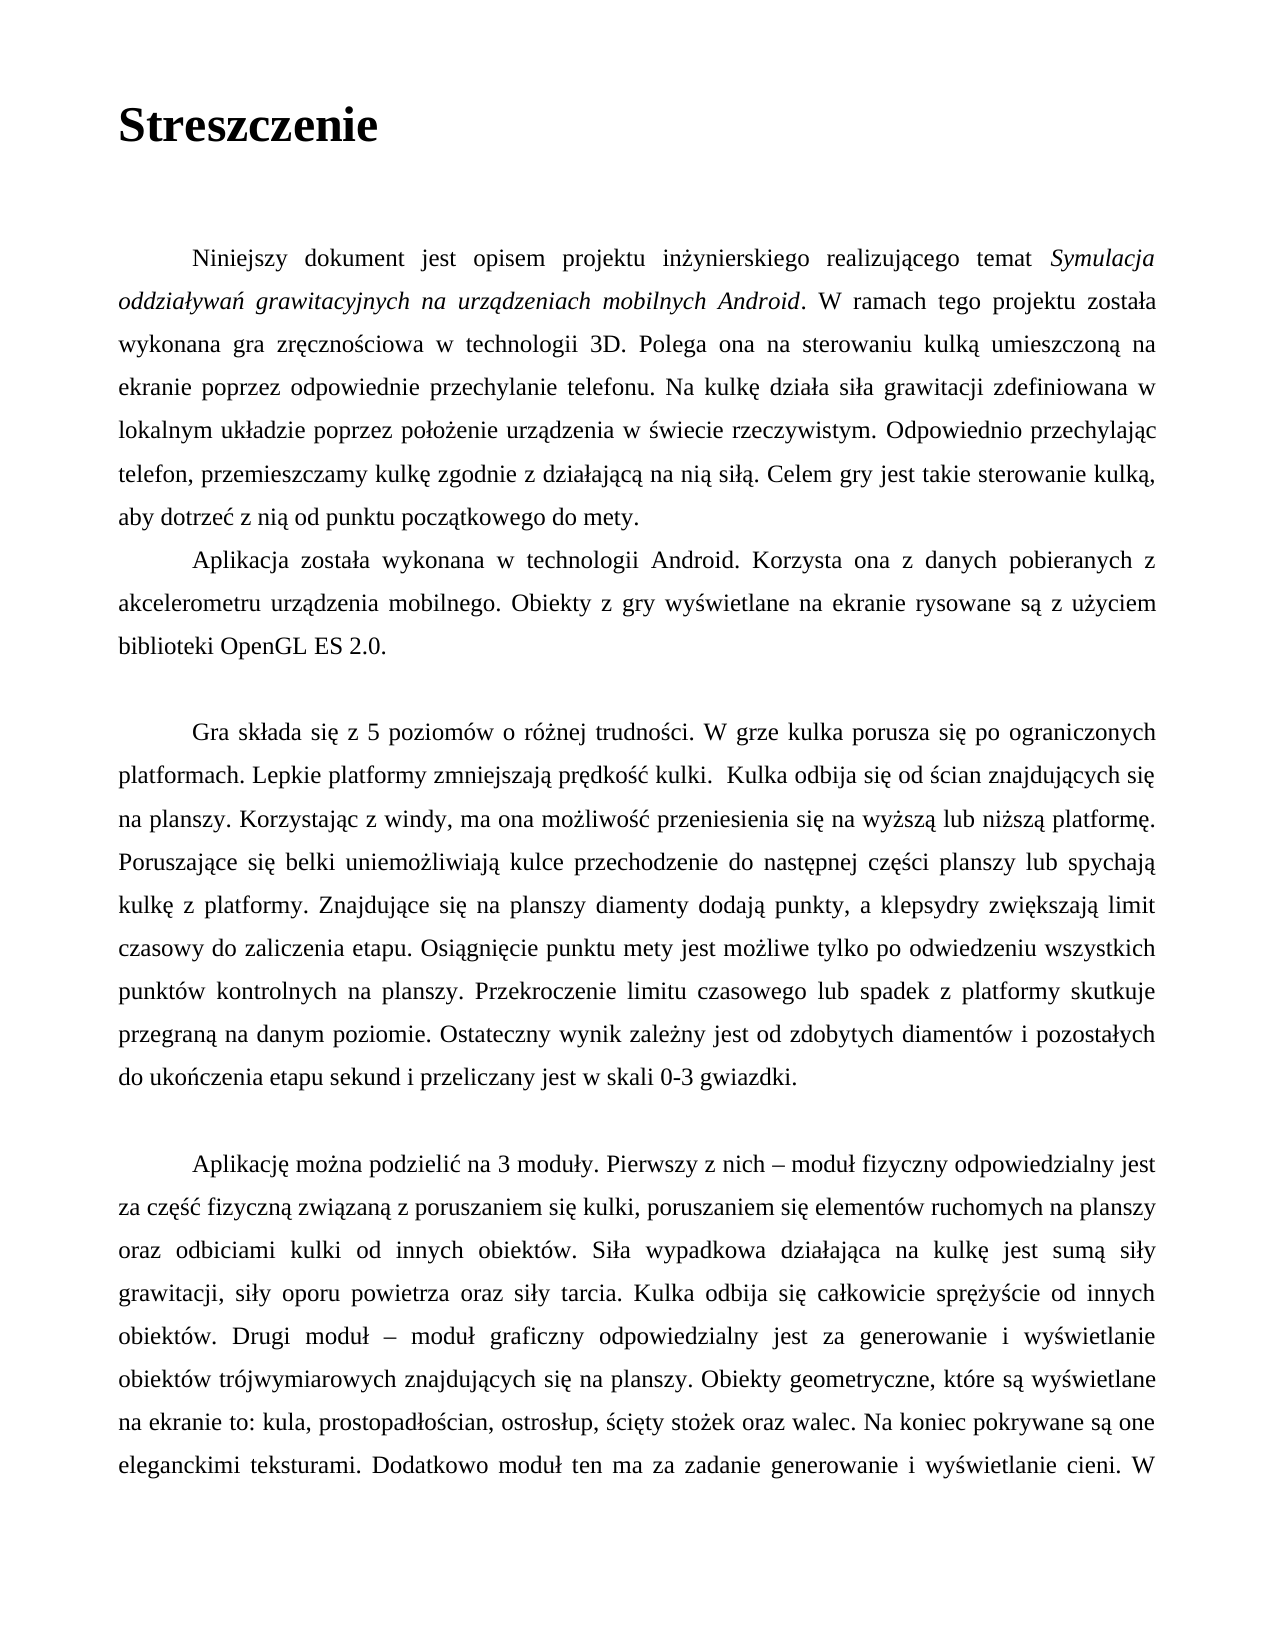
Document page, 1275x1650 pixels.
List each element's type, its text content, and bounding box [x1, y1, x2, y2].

text Streszczenie [118, 94, 1157, 152]
text Aplikacja została wykonana w technologii Android. Korzysta ona z danych pobieranych z akcelerometru urządzenia mobilnego. Obiekty z gry wyświetlane na ekranie rysowane są z użyciem biblioteki OpenGL ES 2.0. [118, 545, 1157, 660]
text Gra składa się z 5 poziomów o różnej trudności. W grze kulka porusza się po ograniczonych platformach. Lepkie platformy zmniejszają prędkość kulki. Kulka odbija się od ścian znajdujących się na planszy. Korzystając z windy, ma ona możliwość przeniesienia się na wyższą lub niższą platformę. Poruszające się belki uniemożliwiają kulce przechodzenie do następnej części planszy lub spychają kulkę z platformy. Znajdujące się na planszy diamenty dodają punkty, a klepsydry zwiększają limit czasowy do zaliczenia etapu. Osiągnięcie punktu mety jest możliwe tylko po odwiedzeniu wszystkich punktów kontrolnych na planszy. Przekroczenie limitu czasowego lub spadek z platformy skutkuje przegraną na danym poziomie. Ostateczny wynik zależny jest od zdobytych diamentów i pozostałych do ukończenia etapu sekund i przeliczany jest w skali 0-3 gwiazdki. [118, 717, 1157, 1091]
text Aplikację można podzielić na 3 moduły. Pierwszy z nich – moduł fizyczny odpowiedzialny jest za część fizyczną związaną z poruszaniem się kulki, poruszaniem się elementów ruchomych na planszy oraz odbiciami kulki od innych obiektów. Siła wypadkowa działająca na kulkę jest sumą siły grawitacji, siły oporu powietrza oraz siły tarcia. Kulka odbija się całkowicie sprężyście od innych obiektów. Drugi moduł – moduł graficzny odpowiedzialny jest za generowanie i wyświetlanie obiektów trójwymiarowych znajdujących się na planszy. Obiekty geometryczne, które są wyświetlane na ekranie to: kula, prostopadłościan, ostrosłup, ścięty stożek oraz walec. Na koniec pokrywane są one eleganckimi teksturami. Dodatkowo moduł ten ma za zadanie generowanie i wyświetlanie cieni. W [118, 1149, 1157, 1479]
text Niniejszy dokument jest opisem projektu inżynierskiego realizującego temat Symulacja oddziaływań grawitacyjnych na urządzeniach mobilnych Android. W ramach tego projektu została wykonana gra zręcznościowa w technologii 3D. Polega ona na sterowaniu kulką umieszczoną na ekranie poprzez odpowiednie przechylanie telefonu. Na kulkę działa siła grawitacji zdefiniowana w lokalnym układzie poprzez położenie urządzenia w świecie rzeczywistym. Odpowiednio przechylając telefon, przemieszczamy kulkę zgodnie z działającą na nią siłą. Celem gry jest takie sterowanie kulką, aby dotrzeć z nią od punktu początkowego do mety. [118, 243, 1157, 531]
